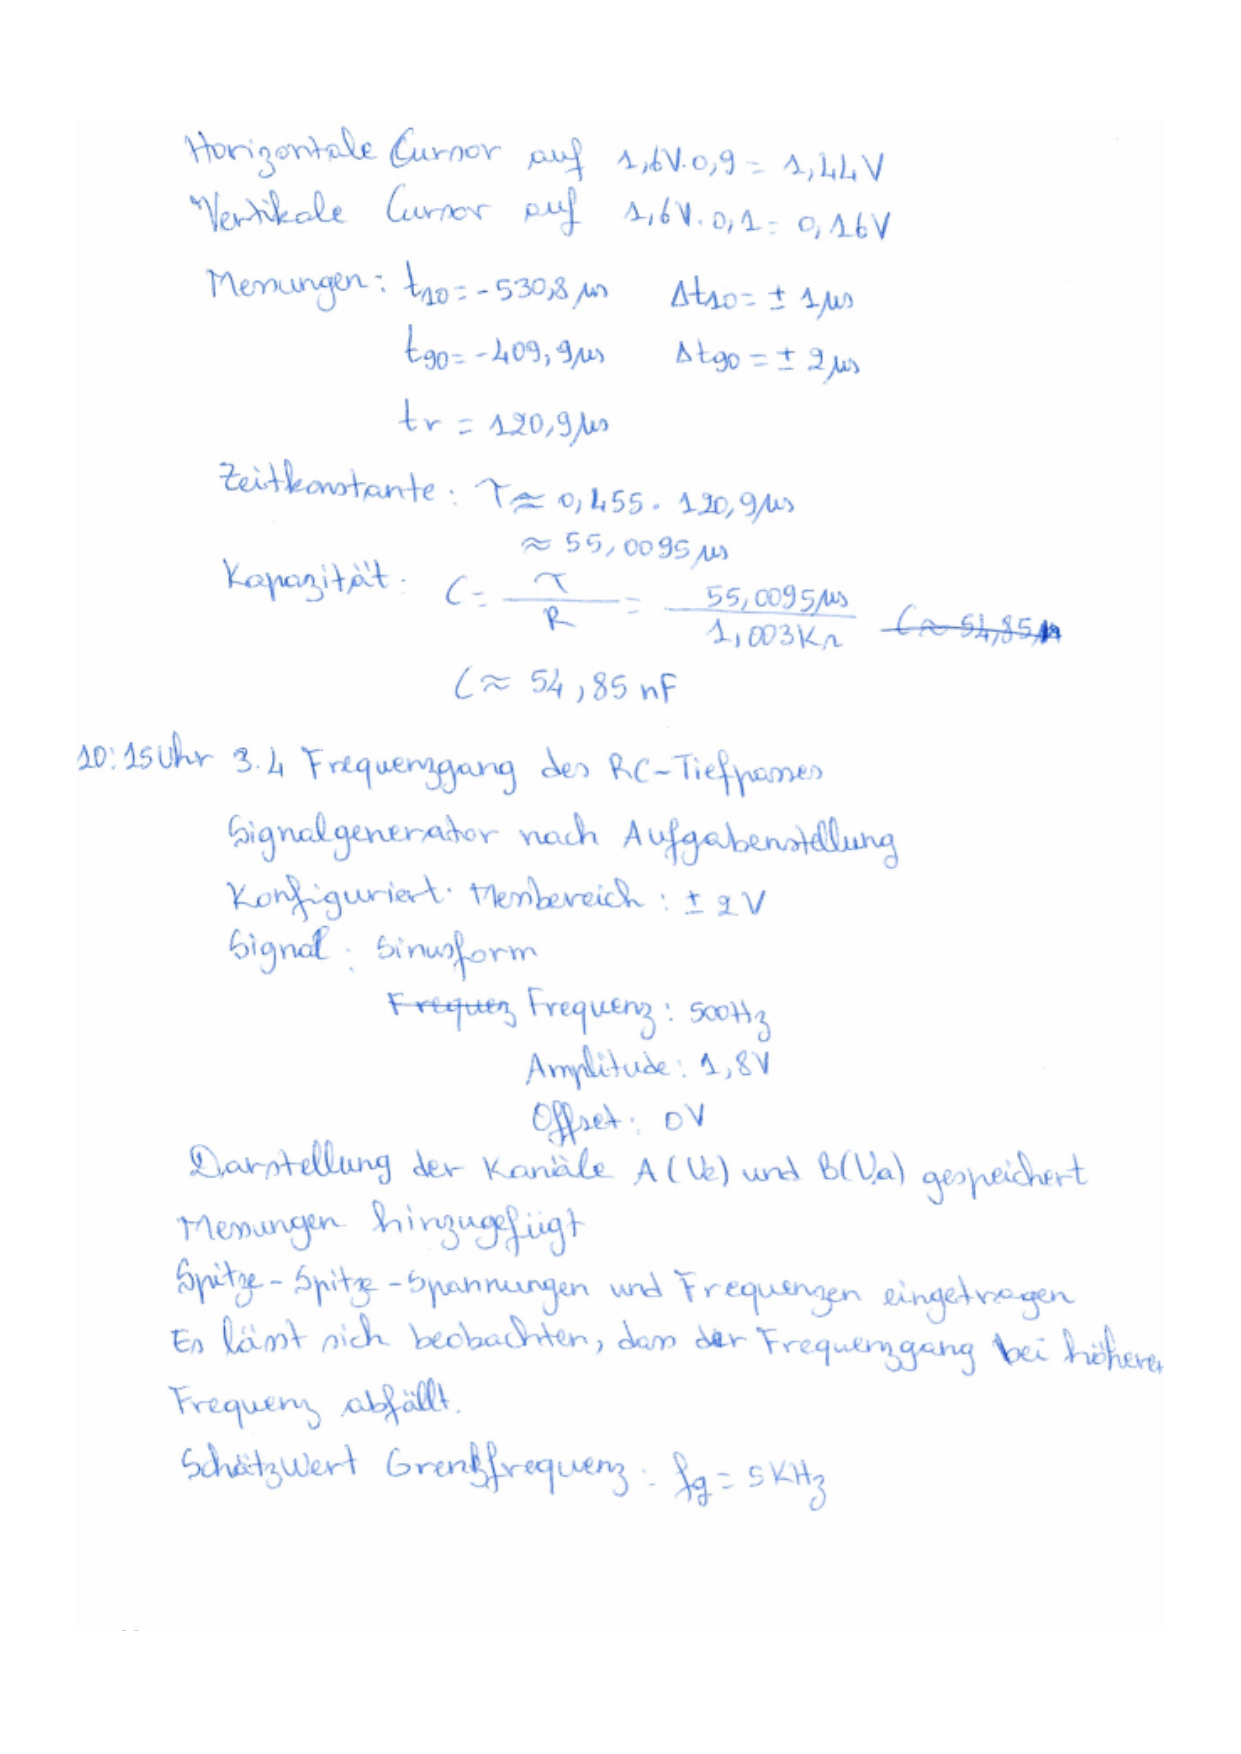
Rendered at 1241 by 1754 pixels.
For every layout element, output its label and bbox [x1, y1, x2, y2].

picture [76, 118, 1164, 1630]
